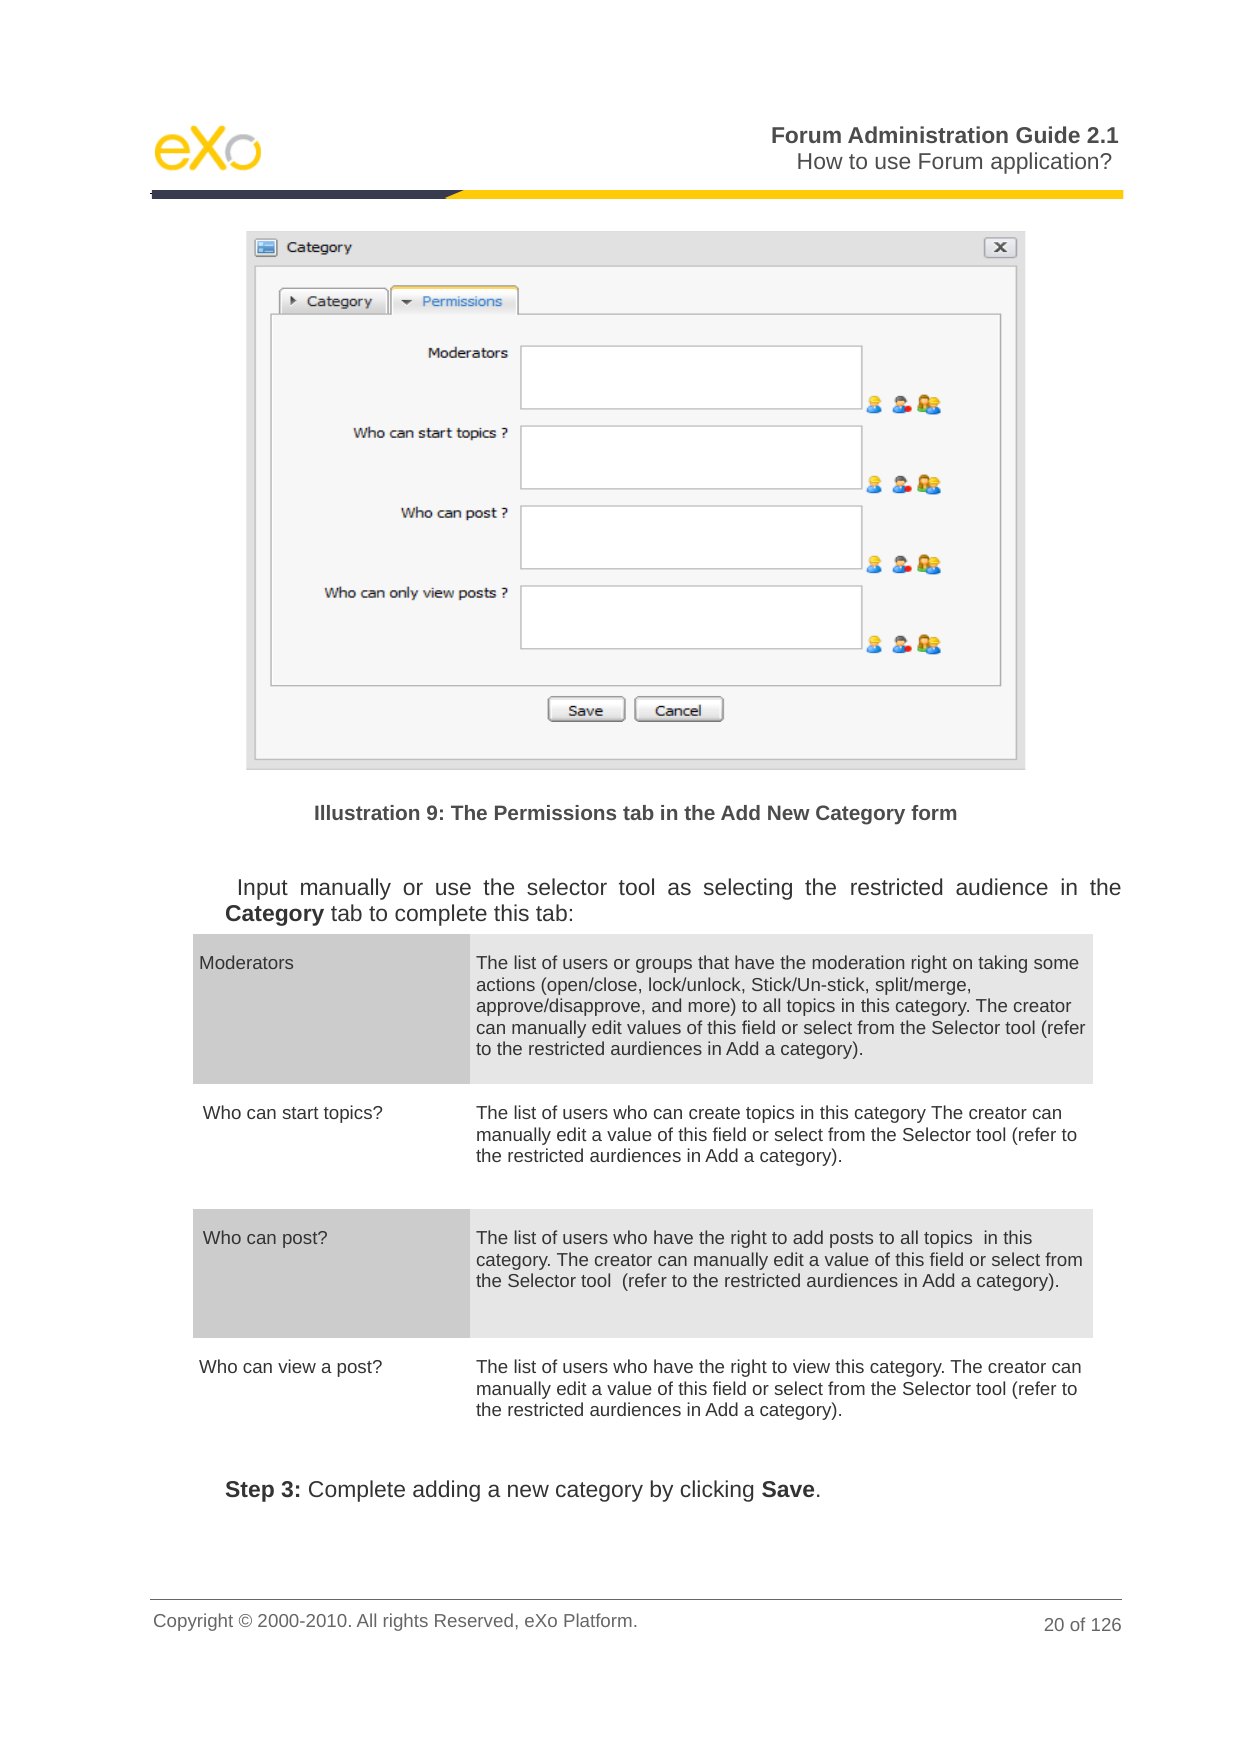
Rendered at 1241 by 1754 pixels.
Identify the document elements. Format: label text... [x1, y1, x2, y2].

table_cell The list of users who have the right to add posts to all topics in this category. The creator can manually edit a value of this field or select from the Selector tool (refer to the restricted aurdiences in Add a category). [470, 1209, 1093, 1338]
list Input manually or use the selector tool as selecting the restricted audience in the Category tab to complete this tab: [187, 874, 1122, 927]
list Illustration 10: The Permissions tab in the Add New Category form [206, 298, 1066, 825]
table_cell The list of users who can create topics in this category The creator can manually edit a value of this field or select from the Selector tool (refer to the restricted aurdiences in Add a category). [470, 1084, 1093, 1209]
table_cell Who can post? [193, 1209, 470, 1338]
picture [151, 190, 1124, 199]
table_cell Who can start topics? [193, 1084, 470, 1209]
table_header Moderators [193, 934, 470, 1084]
list Step 3: Complete adding a new category by clicking Save. [187, 1476, 1122, 1502]
table_header The list of users or groups that have the moderation right on taking some actions (open/close, lock/unlock, Stick/Un-stick, split/merge, approve/disapprove, and more) to all topics in this category. The creator can manually edit values of this field or select from the Selector tool (refer to the restricted aurdiences in Add a category). [470, 934, 1093, 1084]
table_cell The list of users who have the right to view this category. The creator can manually edit a value of this field or select from the Selector tool (refer to the restricted aurdiences in Add a category). [470, 1338, 1093, 1468]
picture [155, 125, 262, 171]
picture [246, 231, 1026, 770]
table_cell Who can view a post? [193, 1338, 470, 1468]
